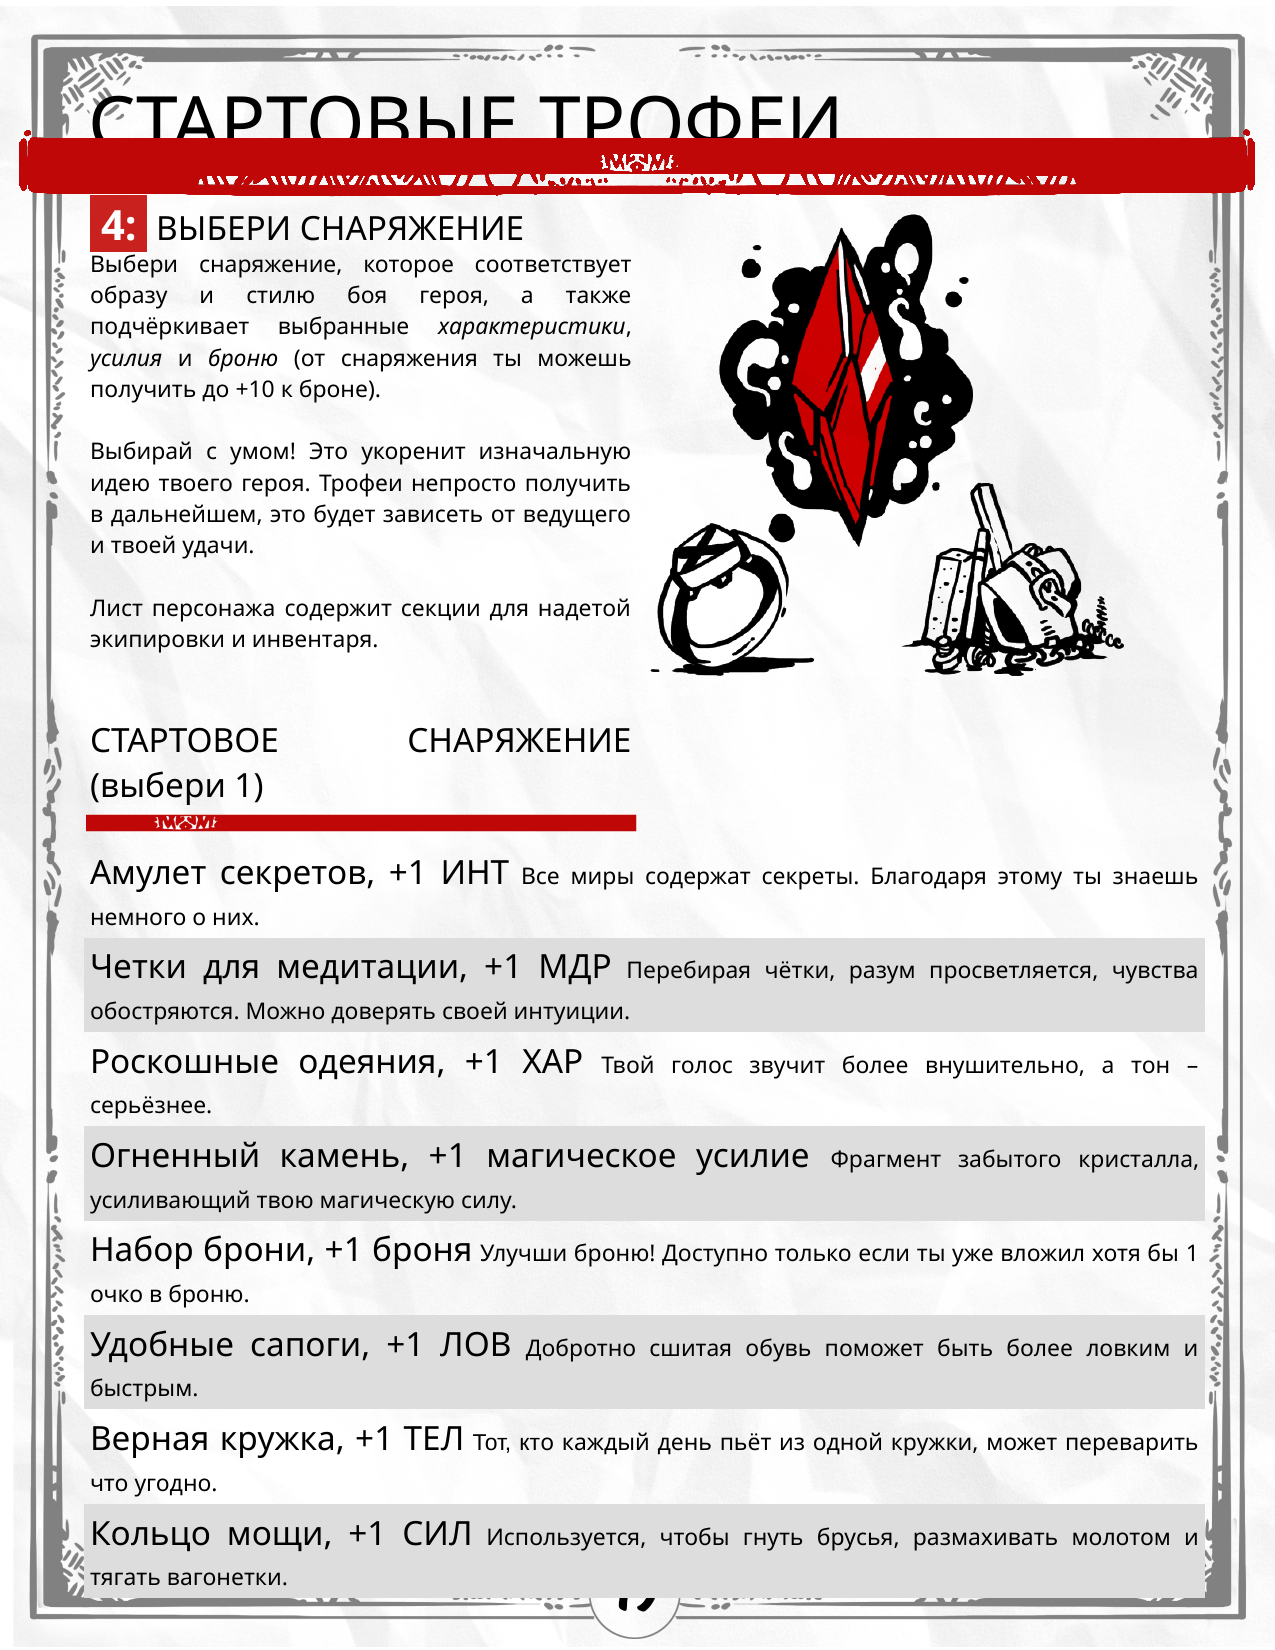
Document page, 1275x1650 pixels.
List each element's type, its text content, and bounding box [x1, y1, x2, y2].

table_header Амулет секретов, +1 ИНТ Все миры содержат секреты. Благодаря этому ты знаешь немного о них. [84, 843, 1205, 937]
table_cell Четки для медитации, +1 МДР Перебирая чётки, разум просветляется, чувства обостряются. Можно доверять своей интуиции. [84, 938, 1205, 1032]
table_cell Удобные сапоги, +1 ЛОВ Добротно сшитая обувь поможет быть более ловким и быстрым. [84, 1315, 1205, 1409]
picture [0, 6, 1275, 843]
picture [0, 843, 1275, 1647]
table_header [638, 203, 1275, 843]
table_cell Огненный камень, +1 магическое усилие Фрагмент забытого кристалла, усиливающий твою магическую силу. [84, 1126, 1205, 1221]
table_header 4: ВЫБЕРИ СНАРЯЖЕНИЕ Выбери снаряжение, которое соответствует образу и стилю боя героя, а также подчёркивает выбранные характеристики, усилия и броню (от снаряжения ты можешь получить до +10 к броне). Выбирай с умом! Это укоренит изначальную идею твоего героя. Трофеи непросто получить в дальнейшем, это будет зависеть от ведущего и твоей удачи. Лист персонажа содержит секции для надетой экипировки и инвентаря. СТАРТОВОЕ СНАРЯЖЕНИЕ (выбери 1) [0, 203, 637, 843]
table_cell Кольцо мощи, +1 СИЛ Используется, чтобы гнуть брусья, размахивать молотом и тягать вагонетки. [84, 1504, 1205, 1598]
table_cell Роскошные одеяния, +1 ХАР Твой голос звучит более внушительно, а тон – серьёзнее. [84, 1032, 1205, 1126]
table_cell Верная кружка, +1 ТЕЛ Тот, кто каждый день пьёт из одной кружки, может переварить что угодно. [84, 1409, 1205, 1504]
table_cell Набор брони, +1 броня Улучши броню! Доступно только если ты уже вложил хотя бы 1 очко в броню. [84, 1221, 1205, 1315]
